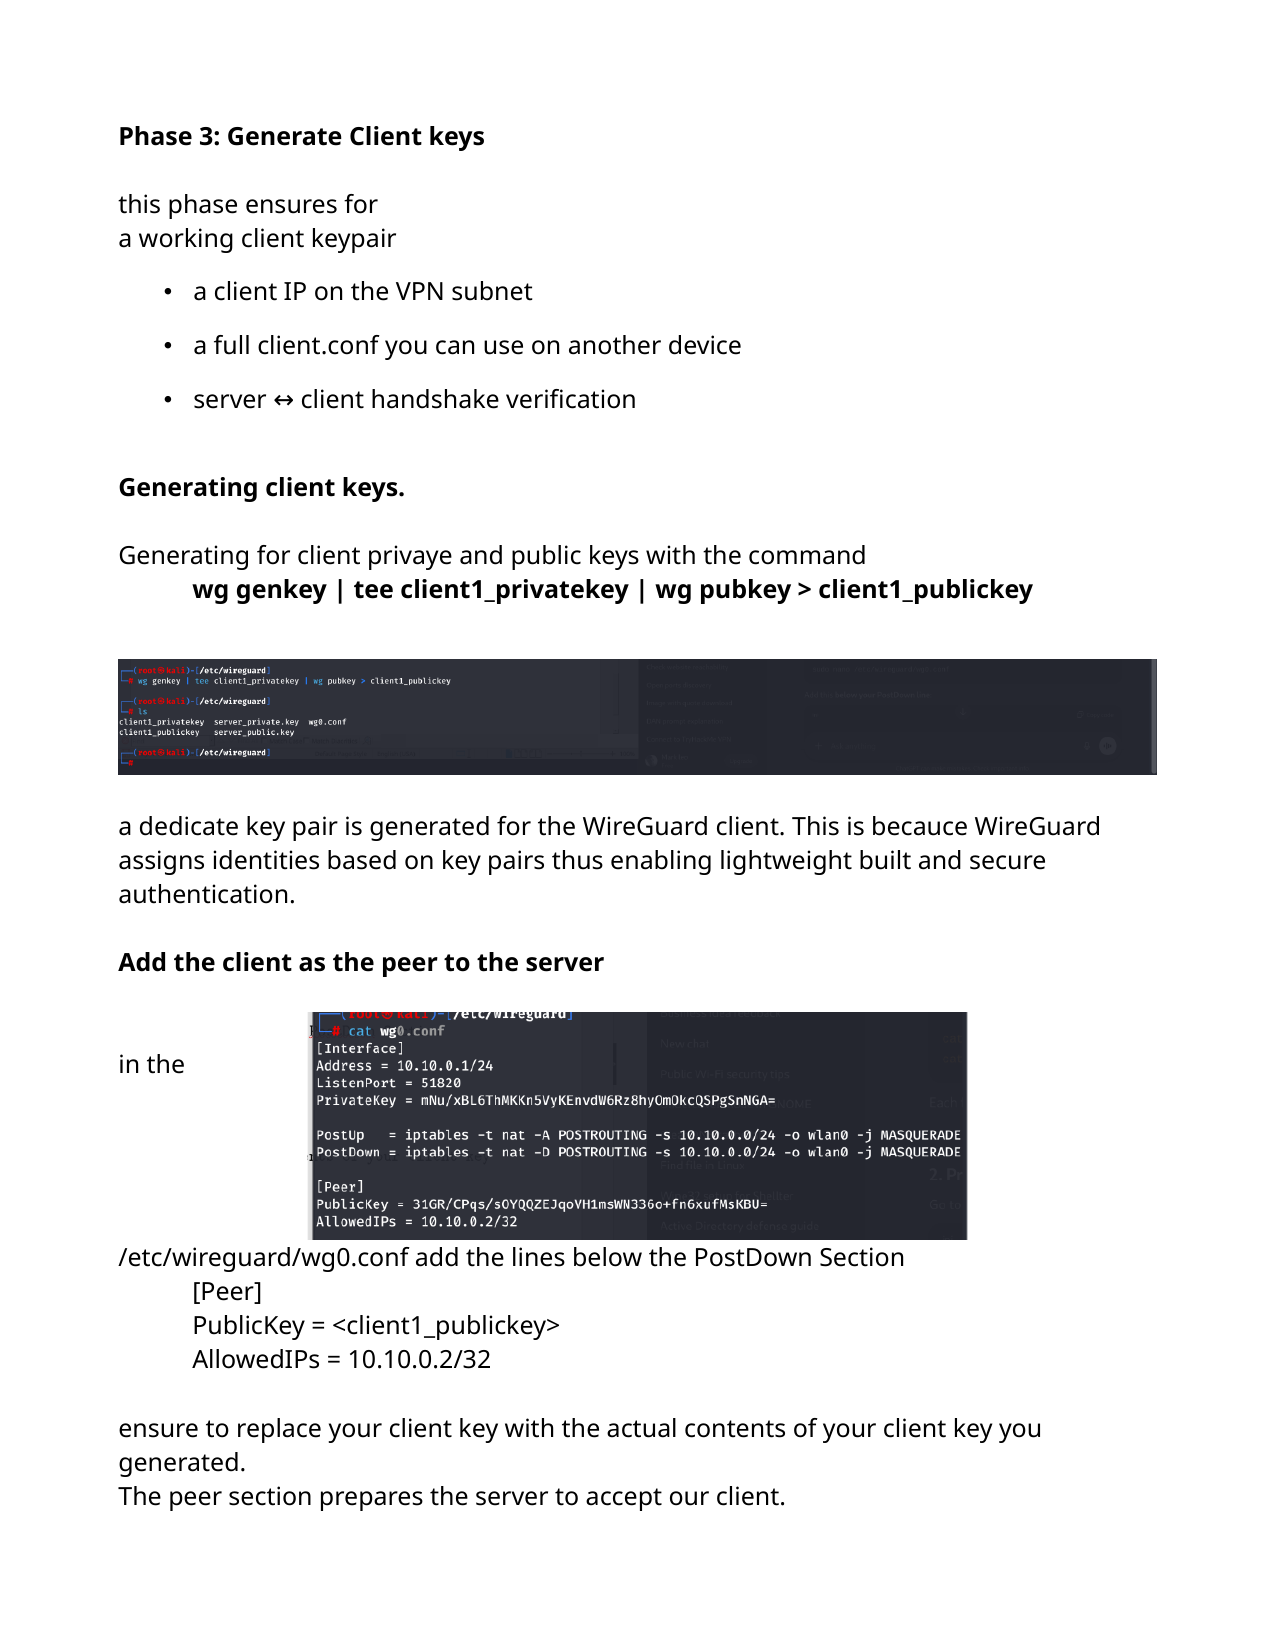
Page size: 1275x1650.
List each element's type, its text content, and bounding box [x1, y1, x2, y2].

text [Peer] [118, 1274, 1157, 1308]
list a full client.conf you can use on another device [164, 328, 1157, 362]
text in the /etc/wireguard/wg0.conf add the lines below the PostDown Section [118, 1047, 1157, 1274]
text AllowedIPs = 10.10.0.2/32 [118, 1342, 1157, 1376]
picture [118, 659, 1157, 775]
list server ↔ client handshake verification [164, 382, 1157, 416]
text Generating for client privaye and public keys with the command [118, 537, 1157, 572]
text this phase ensures for [118, 186, 1157, 220]
text Generating client keys. [118, 469, 1157, 503]
text The peer section prepares the server to accept our client. [118, 1478, 1157, 1512]
text Phase 3: Generate Client keys [118, 118, 1157, 152]
list a client IP on the VPN subnet [164, 274, 1157, 308]
text ensure to replace your client key with the actual contents of your client key you generated. [118, 1410, 1157, 1478]
text PublicKey = <client1_publickey> [118, 1308, 1157, 1342]
picture [307, 1012, 968, 1240]
text Add the client as the peer to the server [118, 944, 1157, 978]
text wg genkey | tee client1_privatekey | wg pubkey > client1_publickey [118, 572, 1157, 606]
text a working client keypair [118, 220, 1157, 254]
text a dedicate key pair is generated for the WireGuard client. This is becauce WireGuard assigns identities based on key pairs thus enabling lightweight built and secure authentication. [118, 808, 1157, 910]
